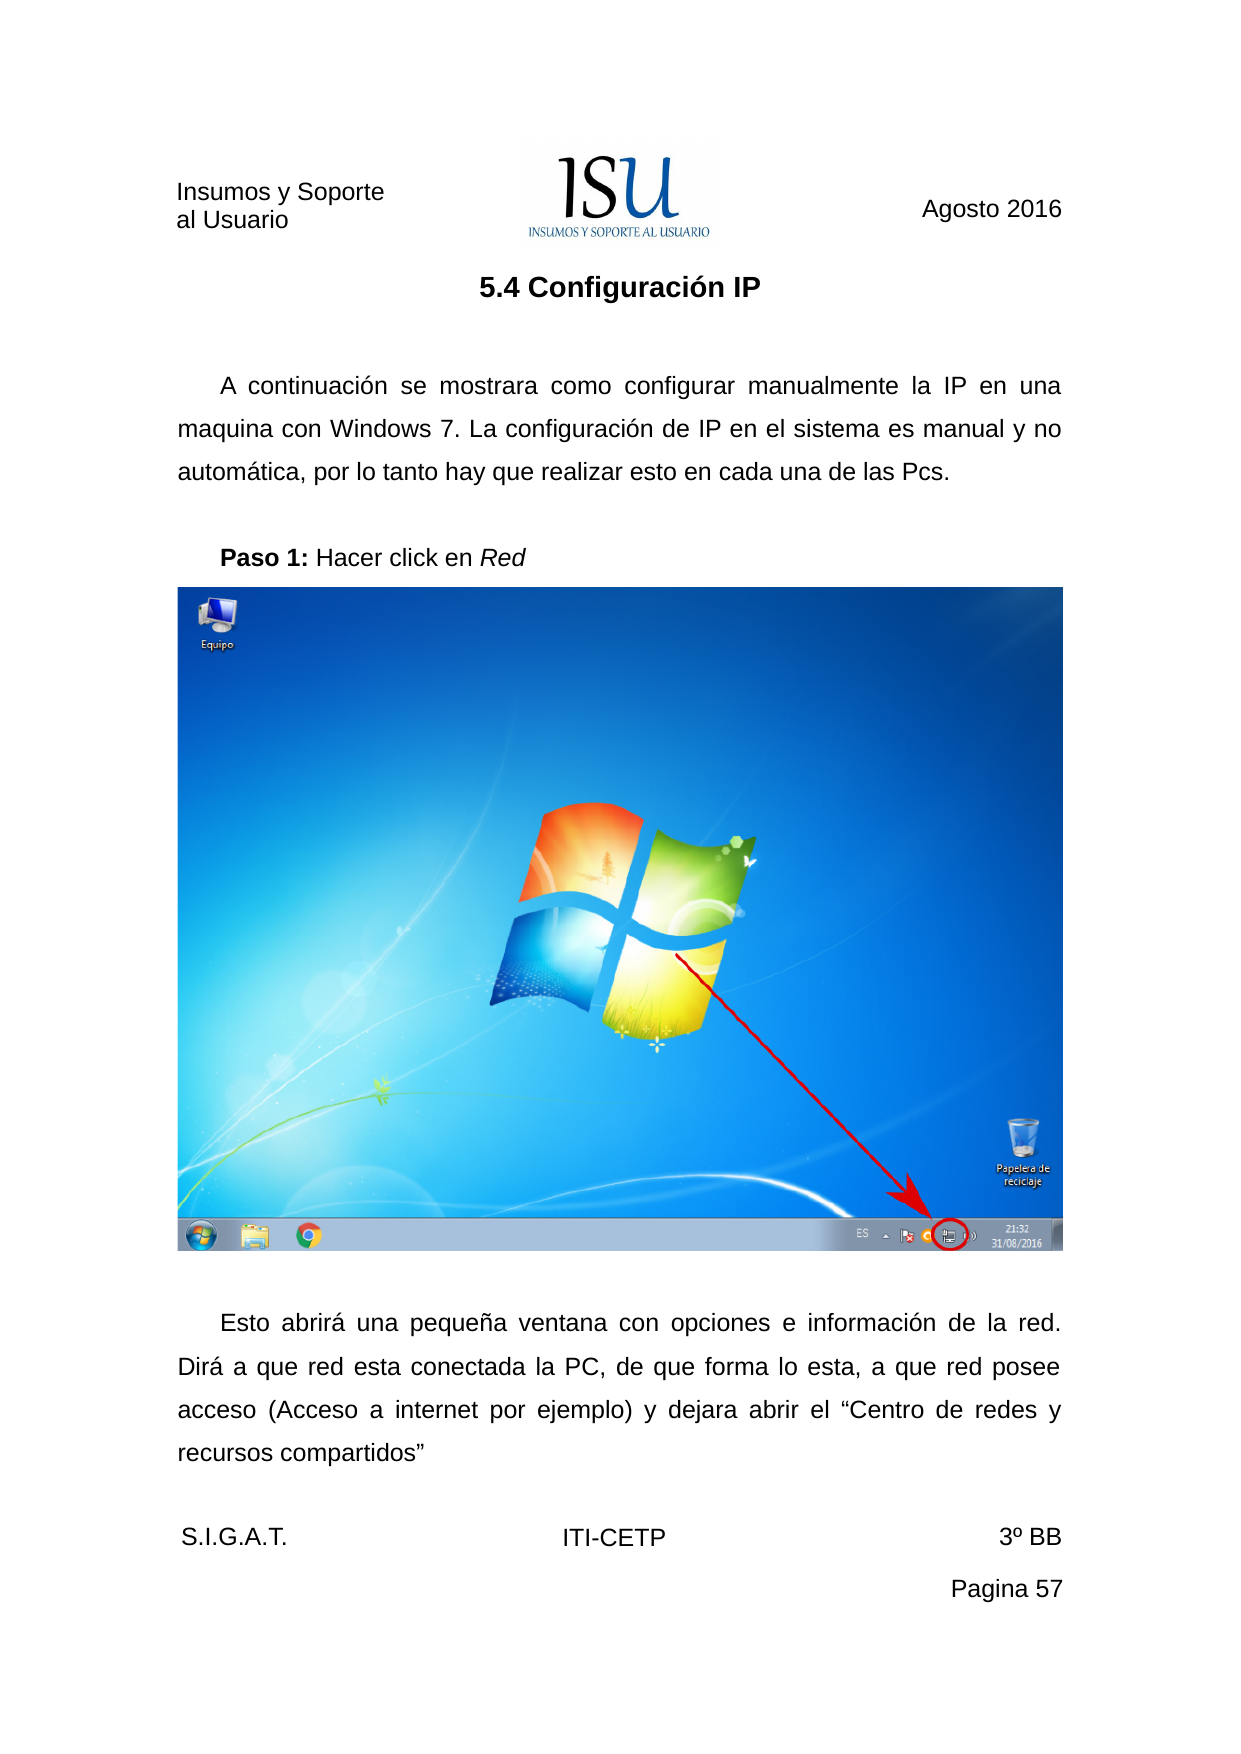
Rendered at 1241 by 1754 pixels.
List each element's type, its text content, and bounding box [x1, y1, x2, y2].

picture [177, 586, 1063, 1251]
text 5.4 Configuración IP [177, 270, 1063, 304]
text Paso 1: Hacer click en Red [177, 543, 1063, 572]
text A continuación se mostrara como configurar manualmente la IP en una maquina con Windows 7. La configuración de IP en el sistema es manual y no automática, por lo tanto hay que realizar esto en cada una de las Pcs. [177, 371, 1063, 486]
text Esto abrirá una pequeña ventana con opciones e información de la red. Dirá a que red esta conectada la PC, de que forma lo esta, a que red posee acceso (Acceso a internet por ejemplo) y dejara abrir el “Centro de redes y recursos compartidos” [177, 1308, 1063, 1466]
picture [517, 138, 723, 252]
